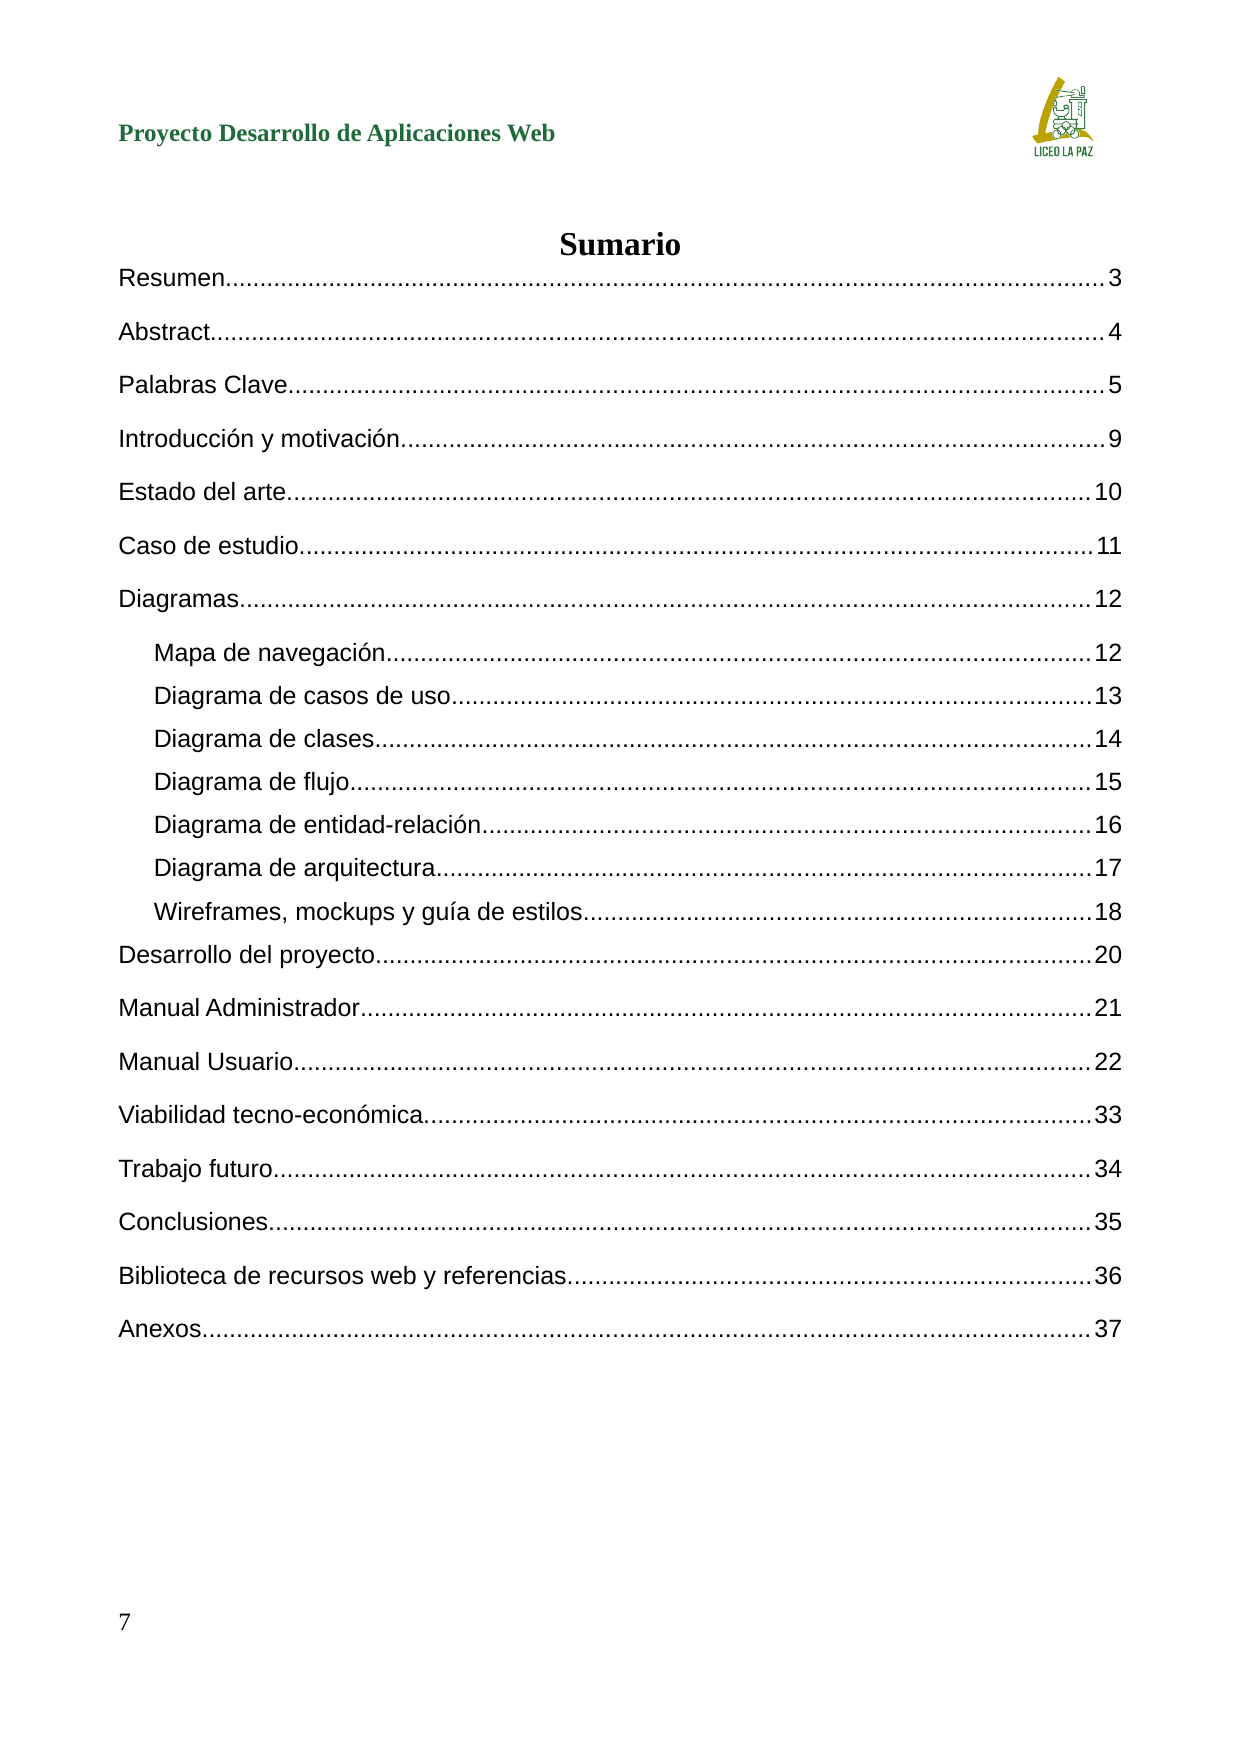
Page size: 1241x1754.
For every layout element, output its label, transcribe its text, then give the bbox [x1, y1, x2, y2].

text Diagrama de arquitectura 17 [153, 853, 1122, 882]
text Desarrollo del proyecto 20 [118, 940, 1122, 968]
text Abstract 4 [118, 317, 1122, 345]
text Viabilidad tecno-económica. 33 [118, 1100, 1122, 1129]
text Estado del arte. 10 [118, 477, 1122, 506]
text Mapa de navegación 12 [153, 638, 1122, 667]
text Diagrama de clases 14 [153, 724, 1122, 753]
text Trabajo futuro. 34 [118, 1154, 1122, 1183]
text Anexos. 37 [118, 1314, 1122, 1343]
text Conclusiones. 35 [118, 1207, 1122, 1236]
text Diagramas. 12 [118, 584, 1122, 613]
subtitle Sumario [118, 225, 1122, 263]
text Resumen 3 [118, 263, 1122, 292]
text Caso de estudio. 11 [118, 531, 1122, 559]
text Diagrama de casos de uso 13 [153, 681, 1122, 710]
picture [1025, 70, 1100, 165]
text Manual Administrador 21 [118, 993, 1122, 1022]
text Biblioteca de recursos web y referencias. 36 [118, 1261, 1122, 1290]
text Palabras Clave 5 [118, 370, 1122, 399]
text Diagrama de entidad-relación 16 [153, 810, 1122, 839]
text Manual Usuario 22 [118, 1047, 1122, 1076]
text Diagrama de flujo 15 [153, 767, 1122, 796]
text Wireframes, mockups y guía de estilos 18 [153, 897, 1122, 925]
text Introducción y motivación. 9 [118, 424, 1122, 452]
